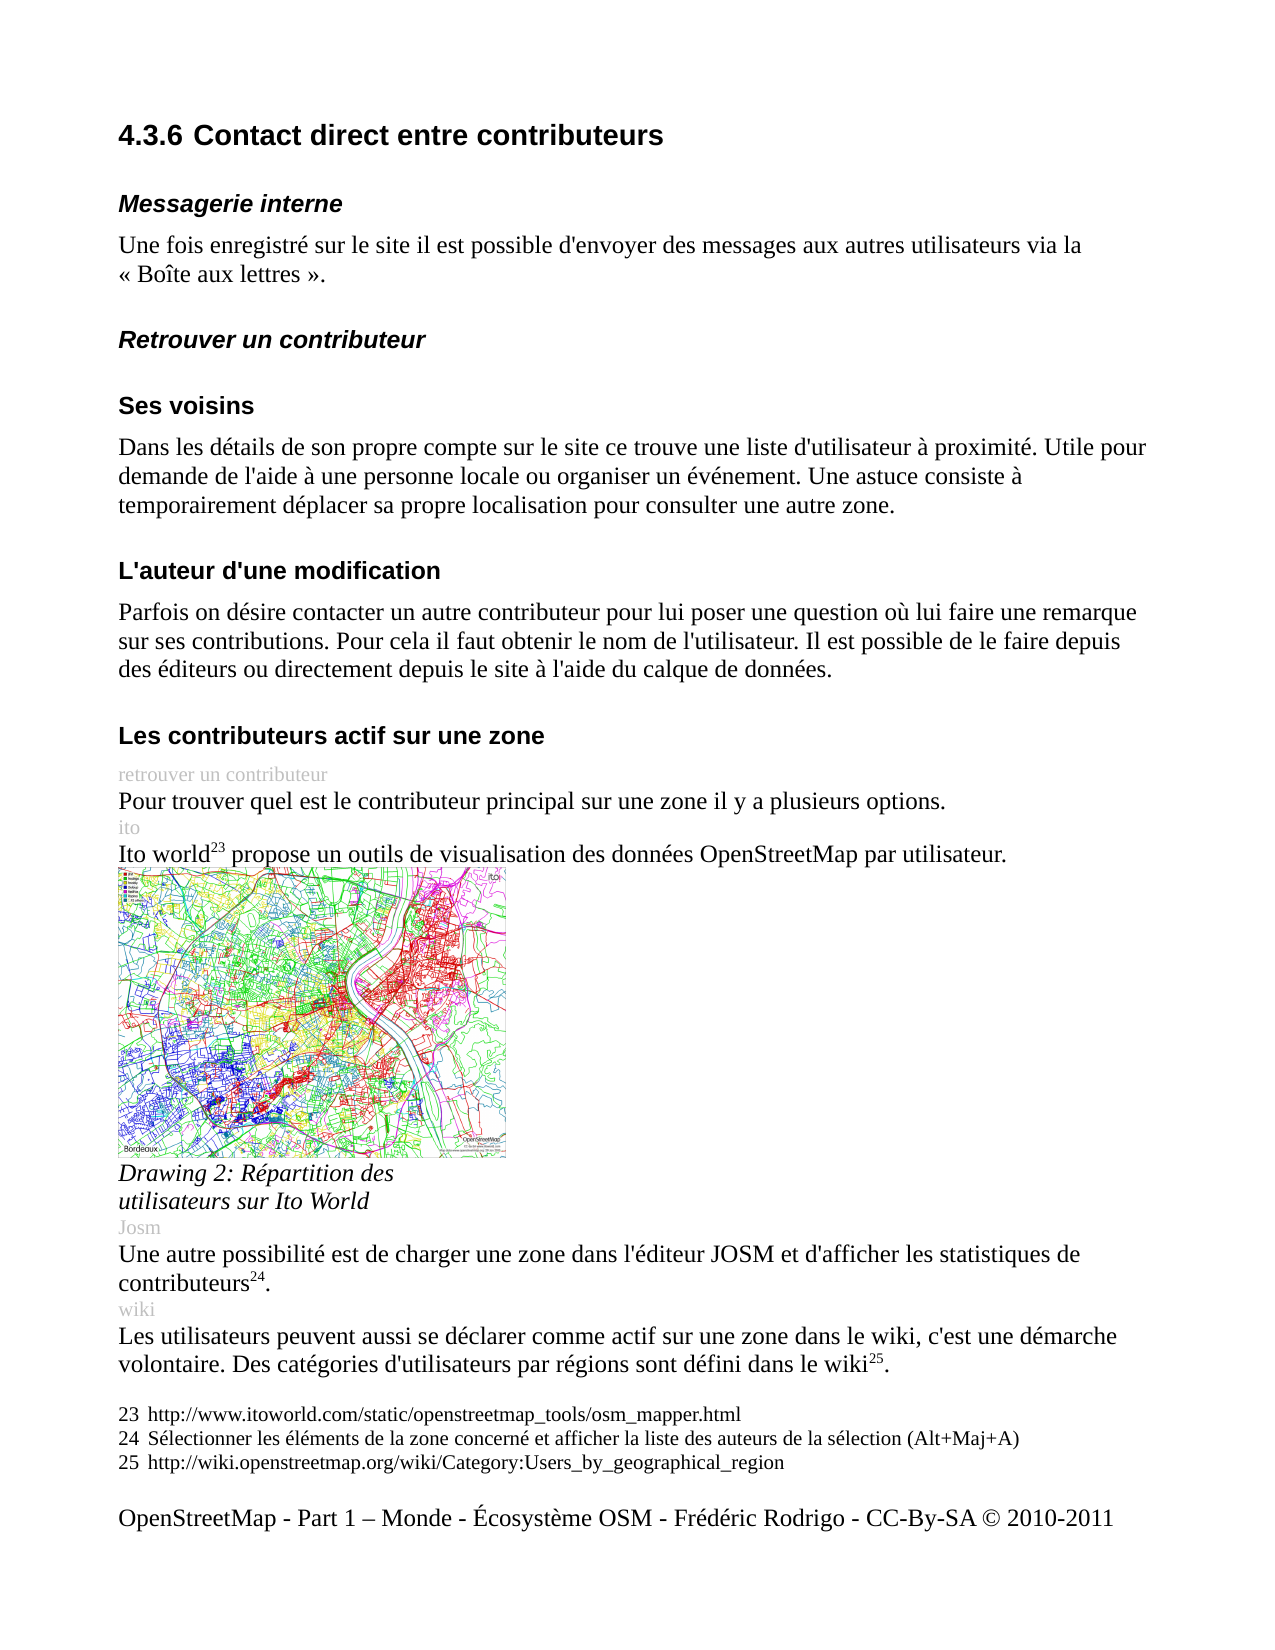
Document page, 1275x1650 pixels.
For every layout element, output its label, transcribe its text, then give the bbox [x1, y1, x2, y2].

text Dans les détails de son propre compte sur le site ce trouve une liste d'utilisateur à proximité. Utile pour demande de l'aide à une personne locale ou organiser un événement. Une astuce consiste à temporairement déplacer sa propre localisation pour consulter une autre zone. [118, 432, 1157, 518]
text Sélectionner les éléments de la zone concerné et afficher la liste des auteurs de la sélection (Alt+Maj+A) [118, 1426, 1157, 1449]
subtitle L'auteur d'une modification [118, 556, 1157, 584]
text http://wiki.openstreetmap.org/wiki/Category:Users_by_geographical_region [118, 1449, 1157, 1474]
text Josm [118, 1215, 1157, 1239]
text http://www.itoworld.com/static/openstreetmap_tools/osm_mapper.html [118, 1401, 1157, 1426]
text Drawing 2: Répartition des utilisateurs sur Ito World [118, 1158, 505, 1215]
subtitle Contact direct entre contributeurs [118, 118, 1157, 152]
text Parfois on désire contacter un autre contributeur pour lui poser une question où lui faire une remarque sur ses contributions. Pour cela il faut obtenir le nom de l'utilisateur. Il est possible de le faire depuis des éditeurs ou directement depuis le site à l'aide du calque de données. [118, 597, 1157, 683]
subtitle Retrouver un contributeur [118, 325, 1157, 354]
picture [118, 867, 506, 1158]
text Une fois enregistré sur le site il est possible d'envoyer des messages aux autres utilisateurs via la « Boîte aux lettres ». [118, 230, 1157, 288]
subtitle Ses voisins [118, 391, 1157, 420]
text Une autre possibilité est de charger une zone dans l'éditeur JOSM et d'afficher les statistiques de contributeurs. [118, 1239, 1157, 1297]
text Pour trouver quel est le contributeur principal sur une zone il y a plusieurs options. [118, 786, 1157, 815]
subtitle Les contributeurs actif sur une zone [118, 721, 1157, 749]
text ito [118, 815, 1157, 839]
text Les utilisateurs peuvent aussi se déclarer comme actif sur une zone dans le wiki, c'est une démarche volontaire. Des catégories d'utilisateurs par régions sont défini dans le wiki. [118, 1321, 1157, 1378]
text Ito world propose un outils de visualisation des données OpenStreetMap par utilisateur. [118, 839, 1157, 867]
subtitle Messagerie interne [118, 189, 1157, 218]
text retrouver un contributeur [118, 762, 1157, 786]
text wiki [118, 1297, 1157, 1321]
